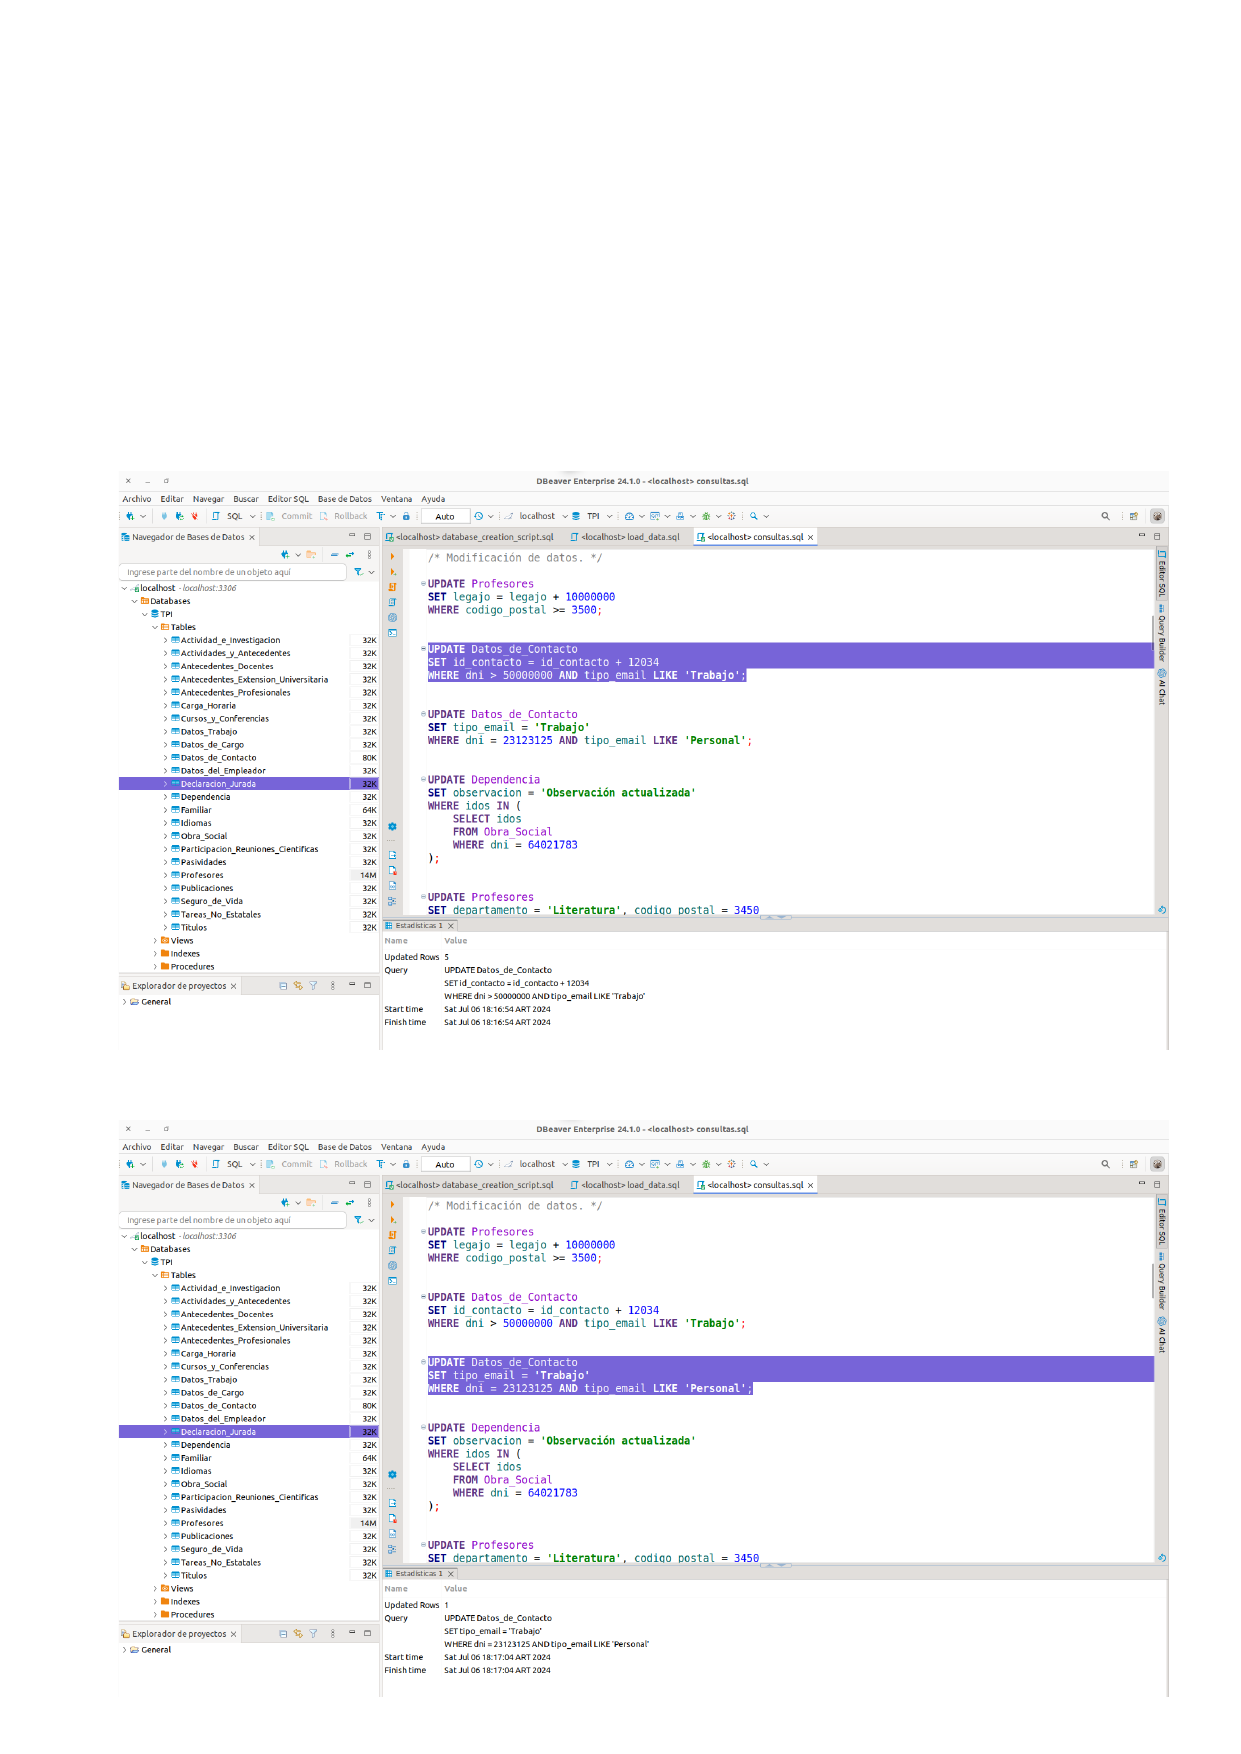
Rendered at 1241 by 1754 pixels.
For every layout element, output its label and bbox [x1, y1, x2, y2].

picture [118, 471, 1169, 1050]
picture [118, 1120, 1169, 1697]
